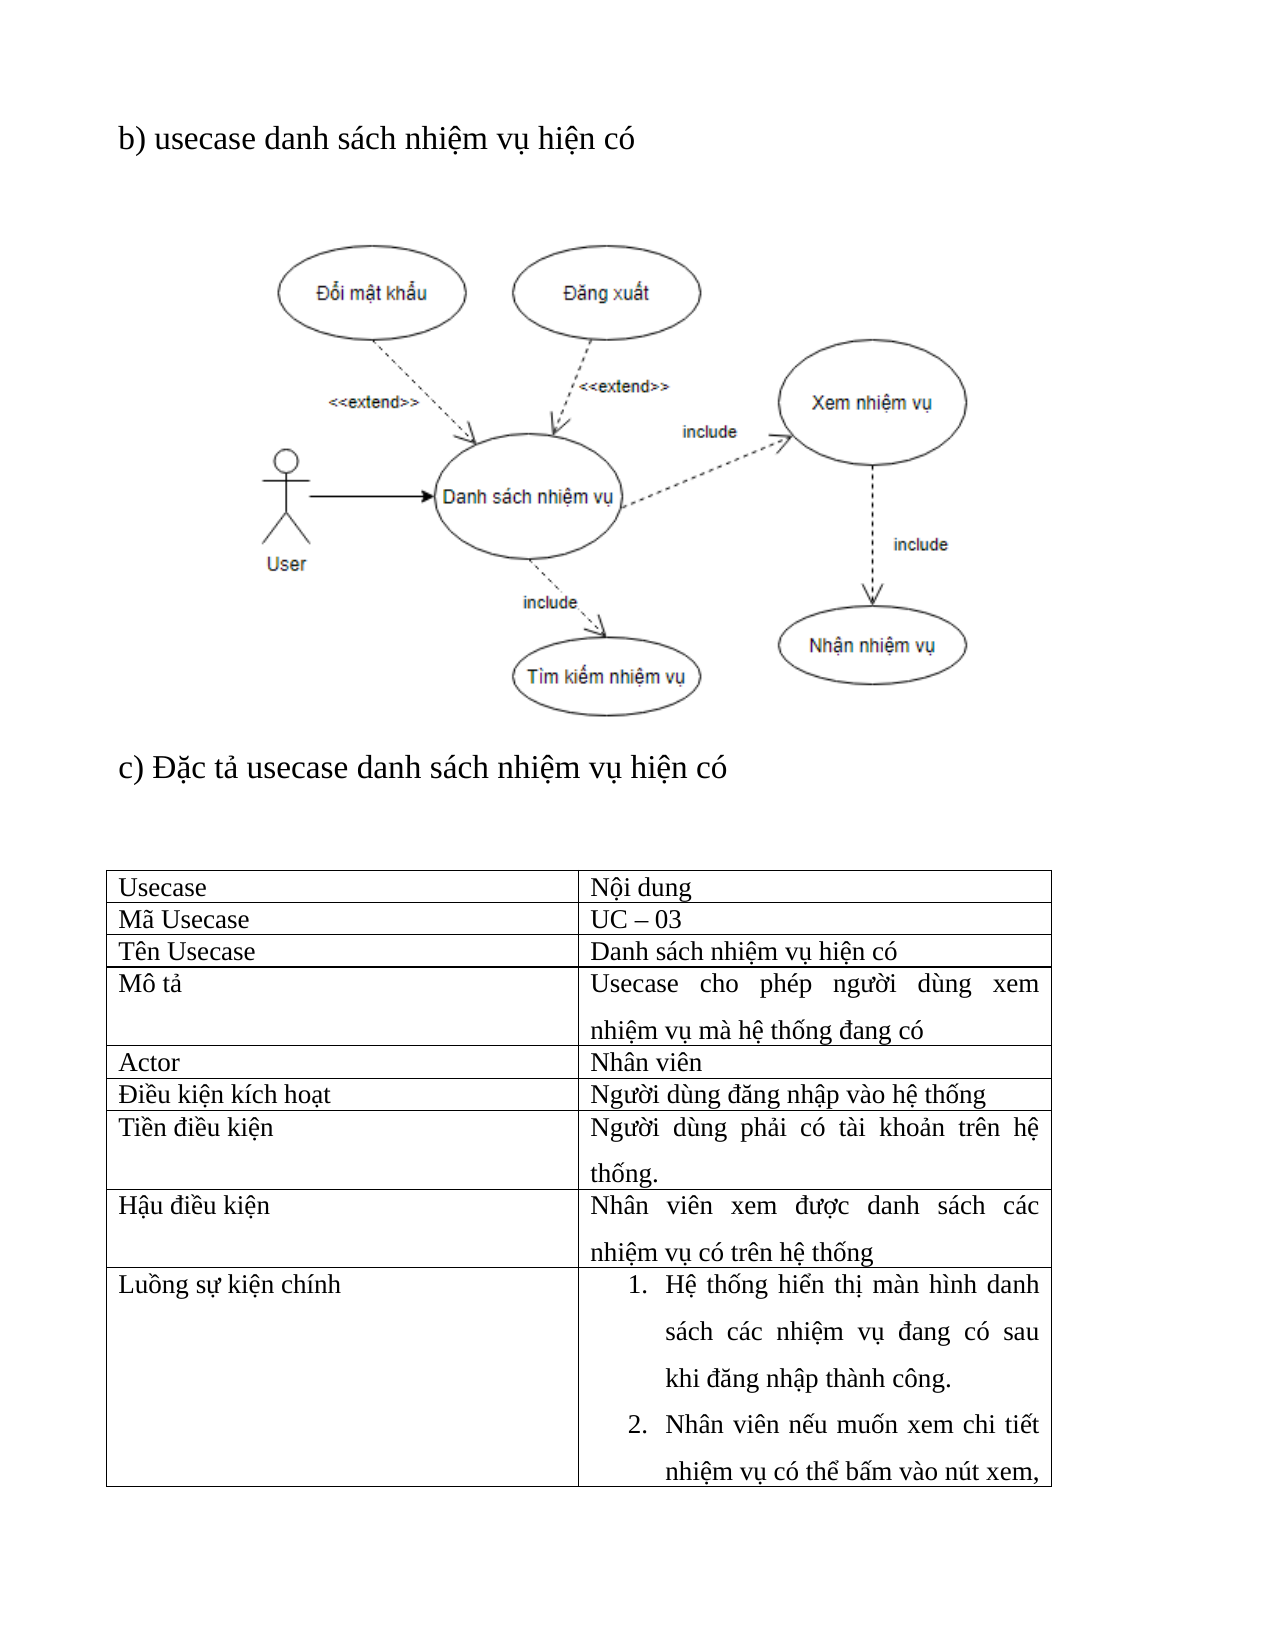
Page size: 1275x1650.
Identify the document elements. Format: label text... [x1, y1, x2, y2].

table_cell Nhân viên [579, 1046, 1051, 1077]
table_cell Hệ thống hiển thị màn hình danh sách các nhiệm vụ đang có sau khi đăng nhập thành công. Nhân viên nếu muốn xem chi tiết nhiệm vụ có thể bấm vào nút xem, [579, 1268, 1051, 1486]
table_cell Tiền điều kiện [107, 1111, 578, 1188]
table_cell Nhân viên xem được danh sách các nhiệm vụ có trên hệ thống [579, 1190, 1051, 1267]
table_cell Tên Usecase [107, 935, 578, 966]
table_cell Mô tả [107, 968, 578, 1045]
table_cell Actor [107, 1046, 578, 1077]
text b) usecase danh sách nhiệm vụ hiện có [118, 118, 1157, 156]
table_cell UC – 03 [579, 903, 1051, 934]
table_cell Người dùng đăng nhập vào hệ thống [579, 1079, 1051, 1109]
table_cell Điều kiện kích hoạt [107, 1079, 578, 1109]
text c) Đặc tả usecase danh sách nhiệm vụ hiện có [118, 219, 1157, 786]
table_header Usecase [107, 871, 578, 902]
table_cell Người dùng phải có tài khoản trên hệ thống. [579, 1111, 1051, 1188]
table_header Nội dung [579, 871, 1051, 902]
table_cell Usecase cho phép người dùng xem nhiệm vụ mà hệ thống đang có [579, 968, 1051, 1045]
table_cell Danh sách nhiệm vụ hiện có [579, 935, 1051, 966]
table_cell Hậu điều kiện [107, 1190, 578, 1267]
table_cell Mã Usecase [107, 903, 578, 934]
picture [134, 175, 1141, 748]
table_cell Luồng sự kiện chính [107, 1268, 578, 1486]
